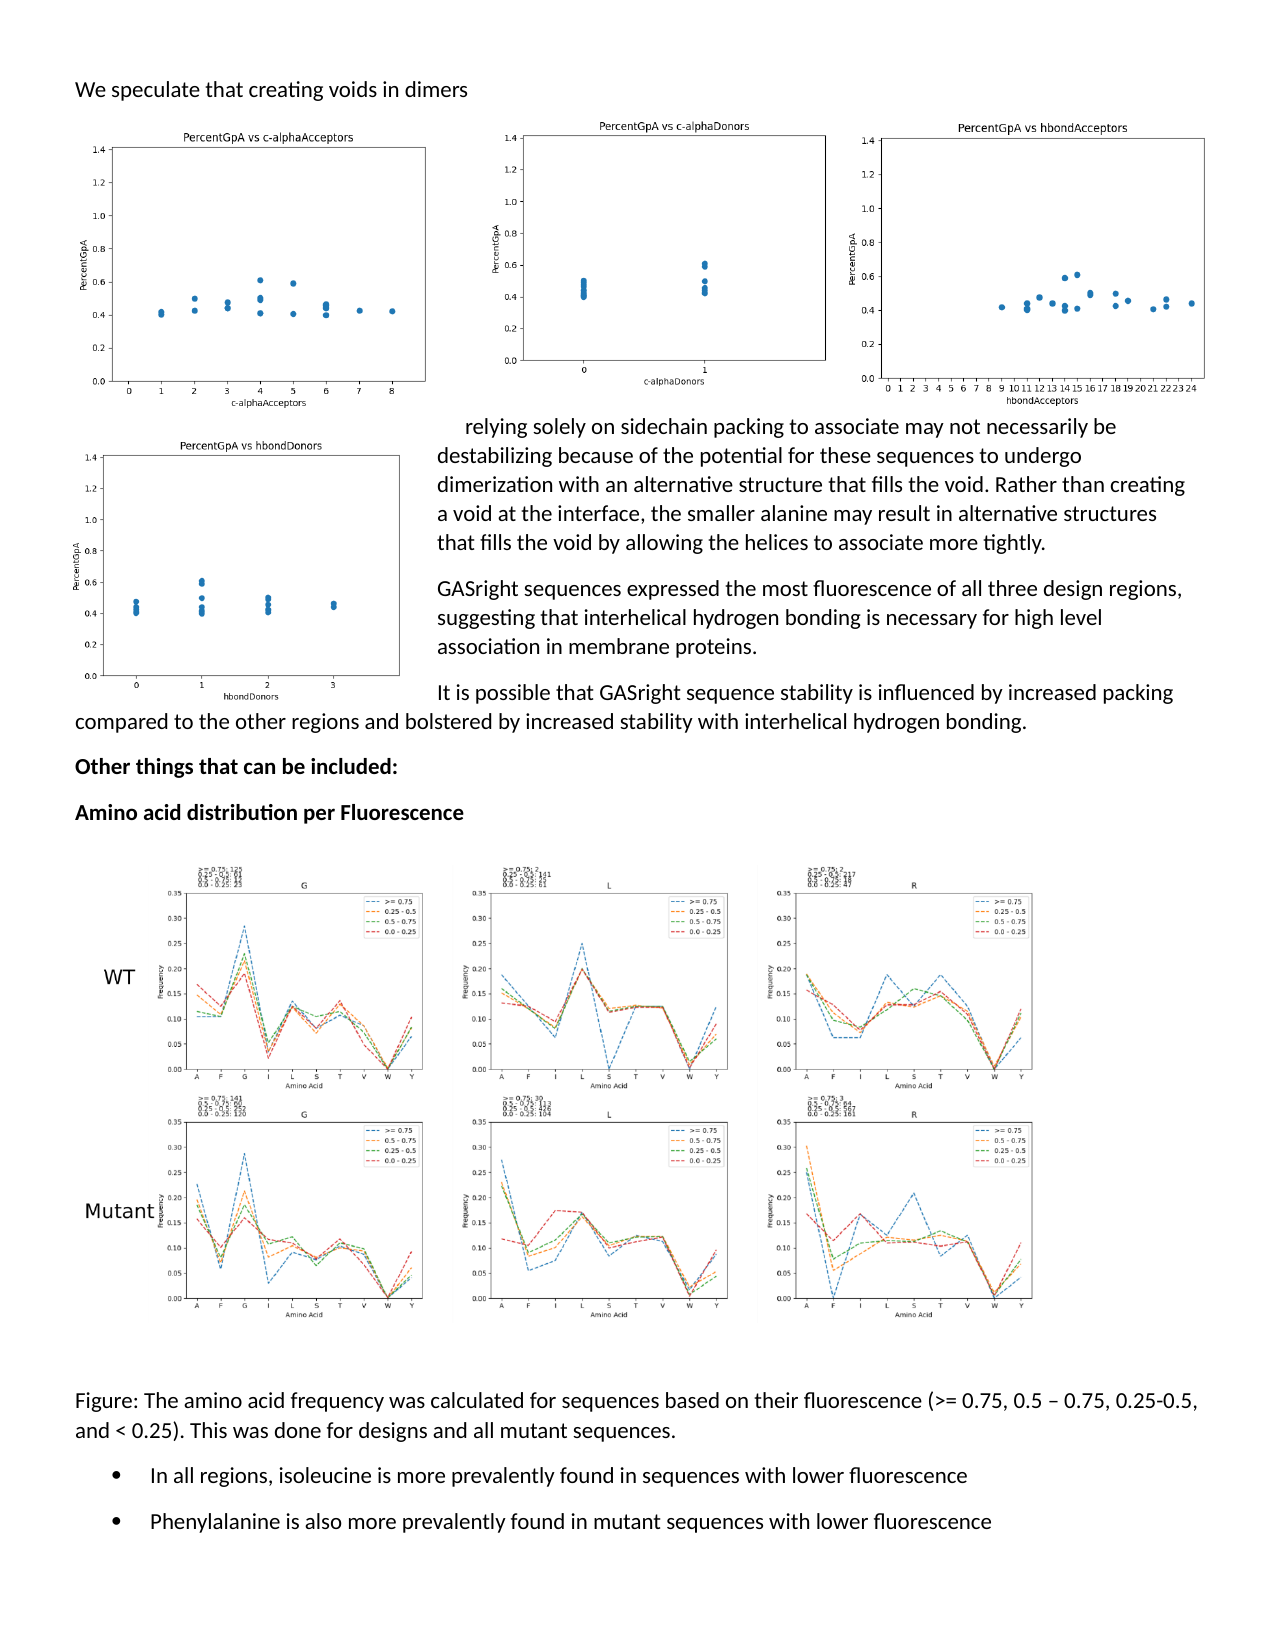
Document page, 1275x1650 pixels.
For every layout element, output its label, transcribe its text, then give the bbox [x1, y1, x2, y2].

picture [474, 100, 1245, 412]
text Figure: The amino acid frequency was calculated for sequences based on their fluorescence (>= 0.75, 0.5 – 0.75, 0.25-0.5, and < 0.25). This was done for designs and all mutant sequences. [75, 1387, 1200, 1444]
text We speculate that creating voids in dimers relying solely on sidechain packing to associate may not necessarily be destabilizing because of the potential for these sequences to undergo dimerization with an alternative structure that fills the void. Rather than creating a void at the interface, the smaller alanine may result in alternative structures that fills the void by allowing the helices to associate more tightly. [75, 75, 1200, 556]
list Phenylalanine is also more prevalently found in mutant sequences with lower fluorescence [112, 1507, 1200, 1535]
picture [86, 865, 1062, 1323]
text GASright sequences expressed the most fluorescence of all three design regions, suggesting that interhelical hydrogen bonding is necessary for high level association in membrane proteins. [437, 574, 1200, 660]
list In all regions, isoleucine is more prevalently found in sequences with lower fluorescence [112, 1461, 1200, 1489]
text It is possible that GASright sequence stability is influenced by increased packing compared to the other regions and bolstered by increased stability with interhelical hydrogen bonding. [75, 678, 1200, 735]
picture [61, 110, 465, 414]
picture [55, 420, 437, 707]
text Amino acid distribution per Fluorescence [75, 798, 1200, 826]
text Other things that can be included: [75, 752, 1200, 781]
